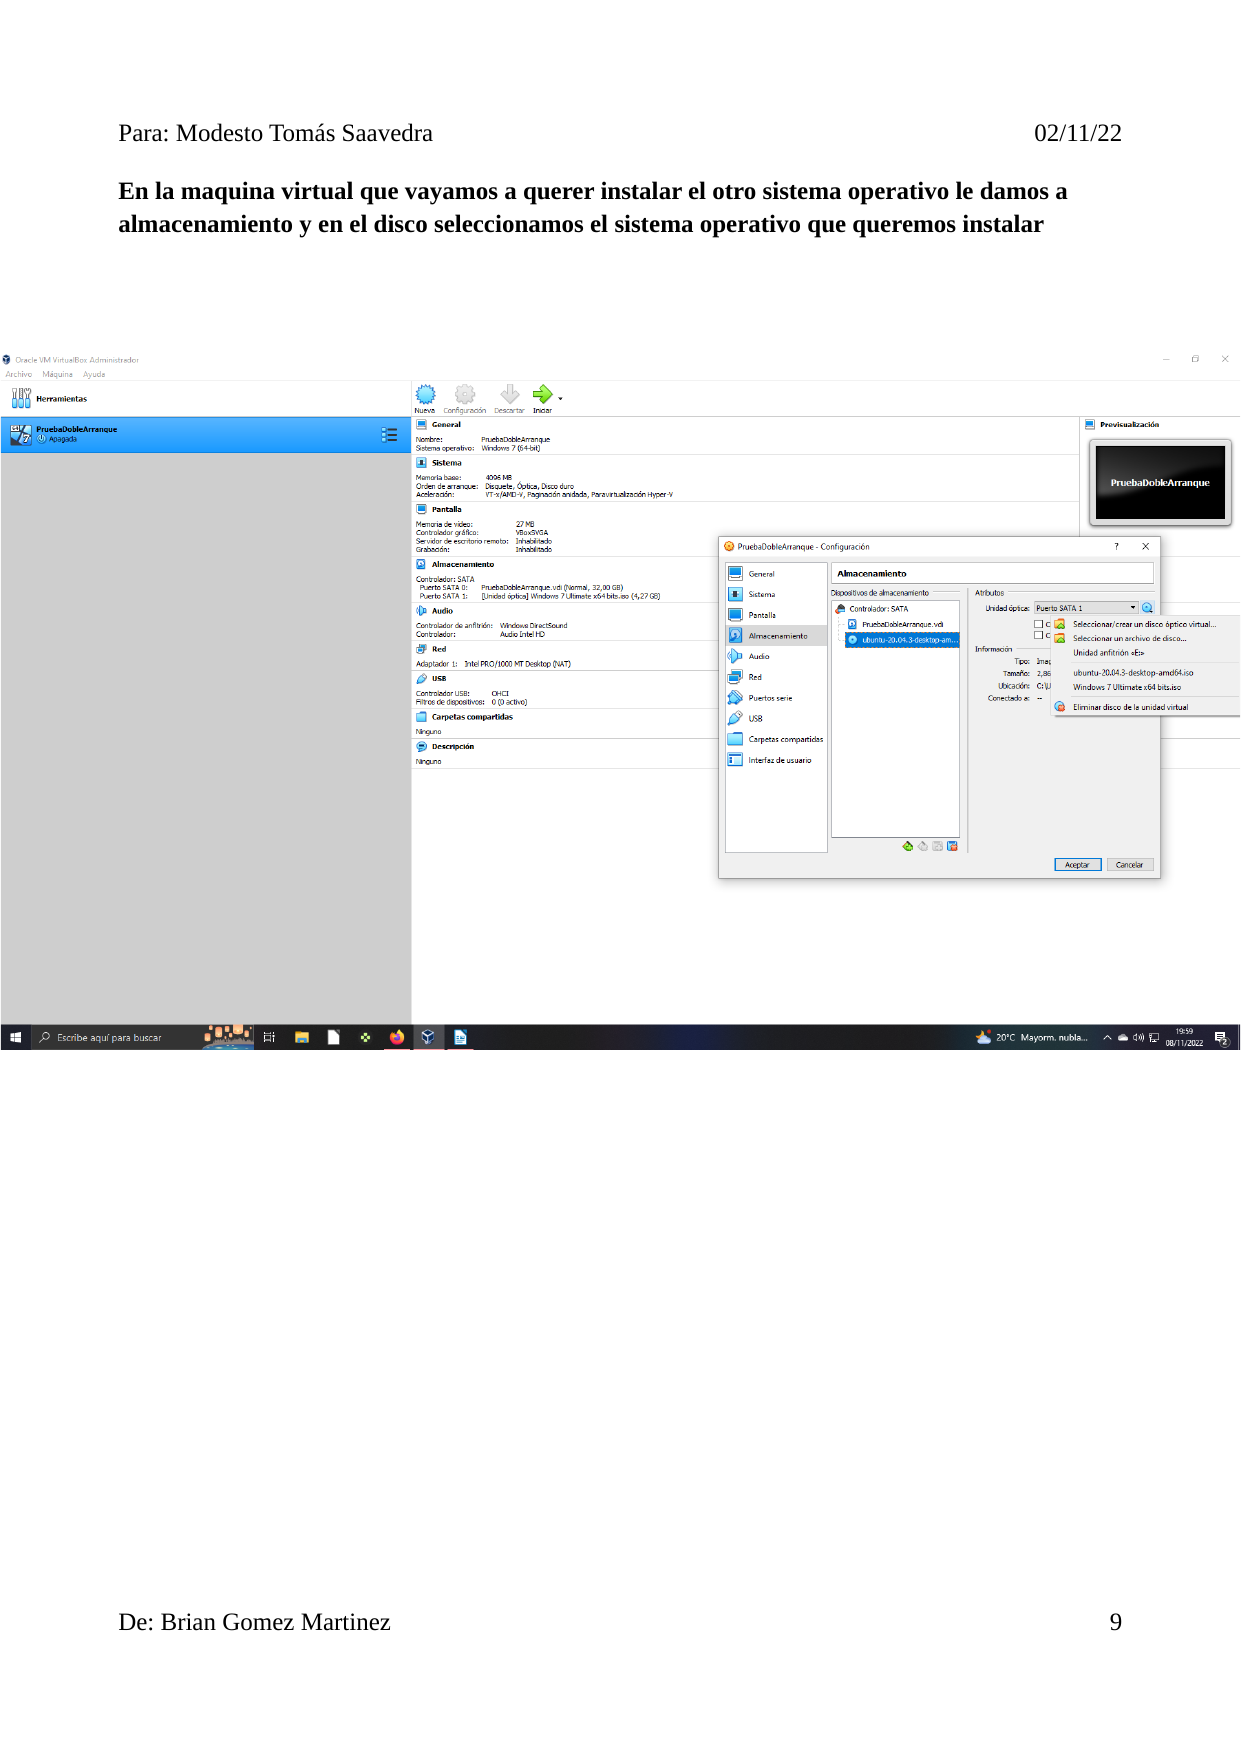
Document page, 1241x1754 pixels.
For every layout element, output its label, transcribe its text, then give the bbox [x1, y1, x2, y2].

picture [0, 352, 1240, 1050]
text En la maquina virtual que vayamos a querer instalar el otro sistema operativo le damos a almacenamiento y en el disco seleccionamos el sistema operativo que queremos instalar [118, 176, 1122, 238]
